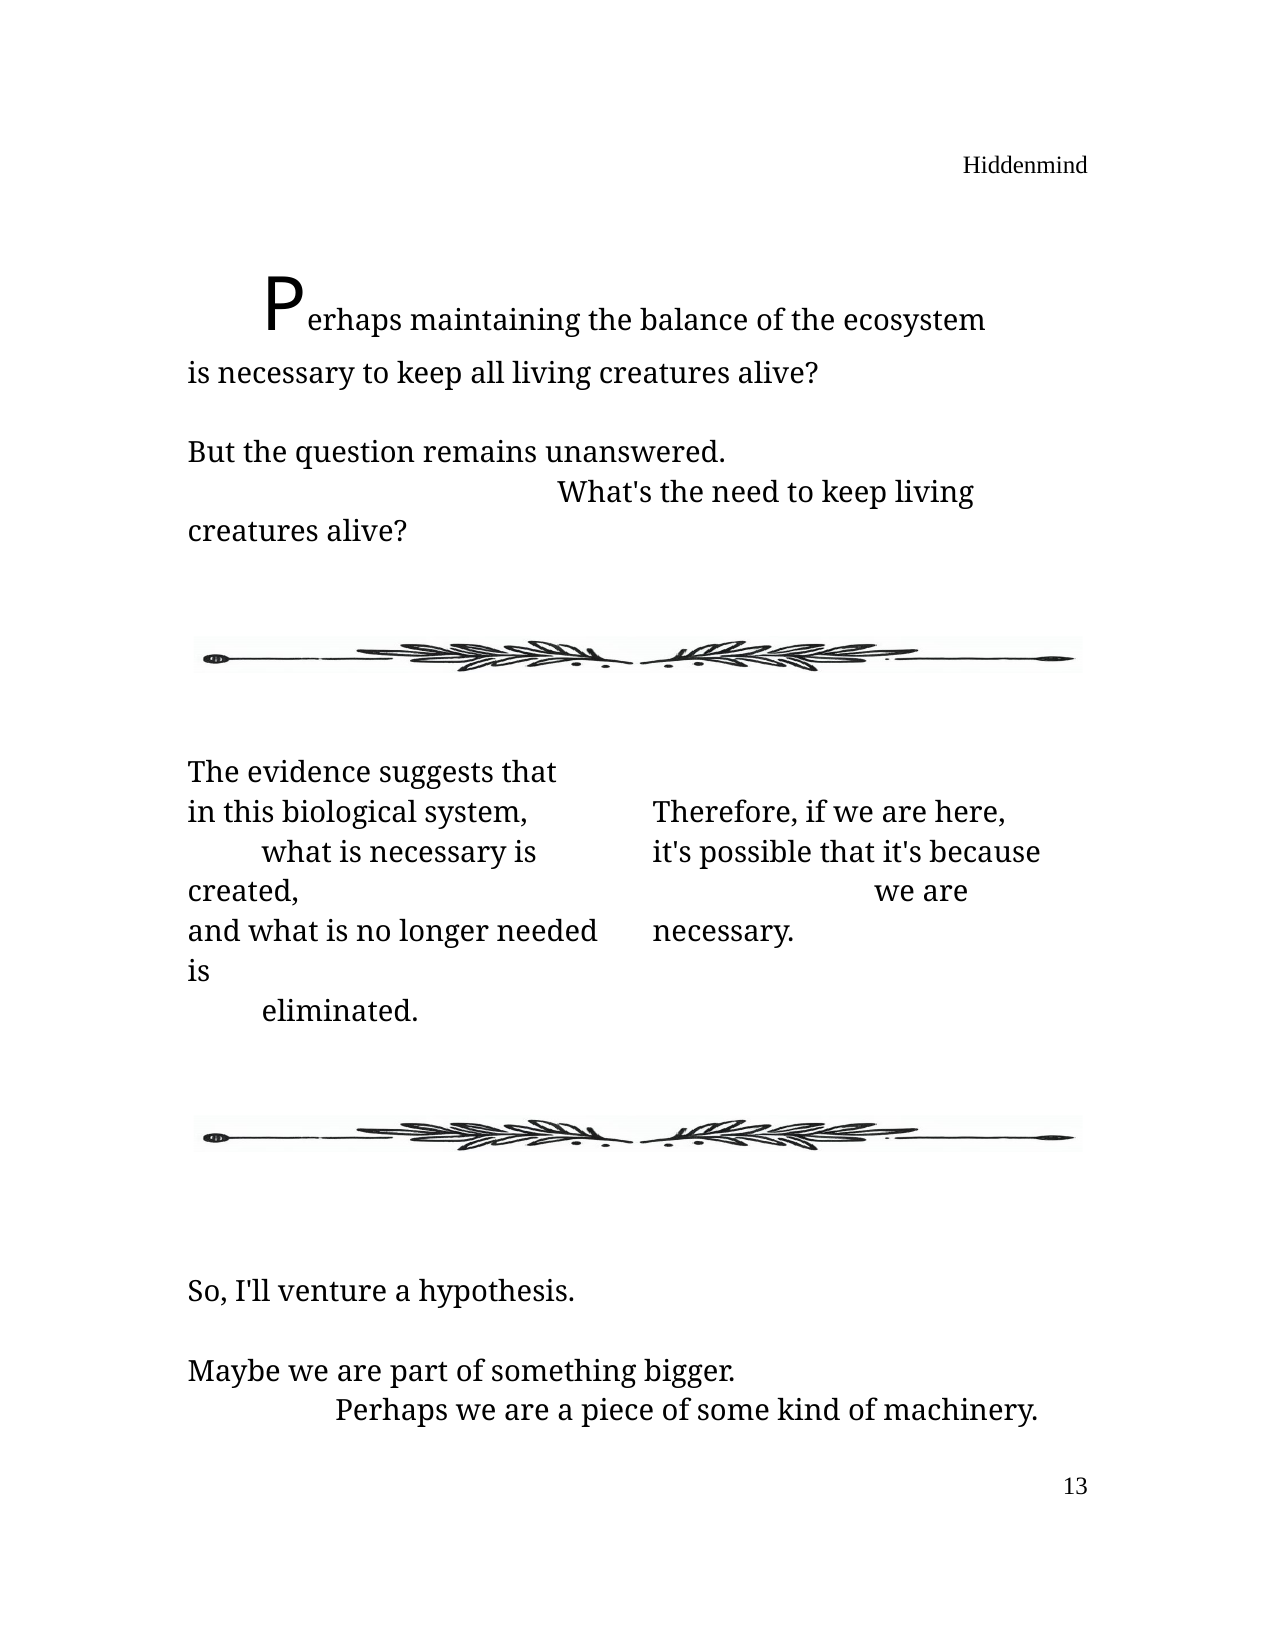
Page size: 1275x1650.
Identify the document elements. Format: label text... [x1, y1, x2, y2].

text we are necessary. [652, 871, 1087, 950]
text But the question remains unanswered. [187, 431, 1087, 471]
text What's the need to keep living creatures alive? [187, 471, 1087, 550]
text is necessary to keep all living creatures alive? [187, 352, 1087, 392]
text So, I'll venture a hypothesis. [187, 1271, 1087, 1310]
text The evidence suggests that [187, 752, 622, 791]
text Perhaps we are a piece of some kind of machinery. [187, 1389, 1087, 1429]
text Therefore, if we are here, [652, 791, 1087, 831]
picture [193, 1115, 1083, 1152]
text in this biological system, [187, 791, 622, 831]
text Maybe we are part of something bigger. [187, 1350, 1087, 1389]
text it's possible that it's because [652, 831, 1087, 871]
text Perhaps maintaining the balance of the ecosystem [187, 250, 1087, 352]
text what is necessary is created, [187, 831, 622, 910]
picture [193, 636, 1083, 673]
text and what is no longer needed is eliminated. [187, 910, 622, 1029]
